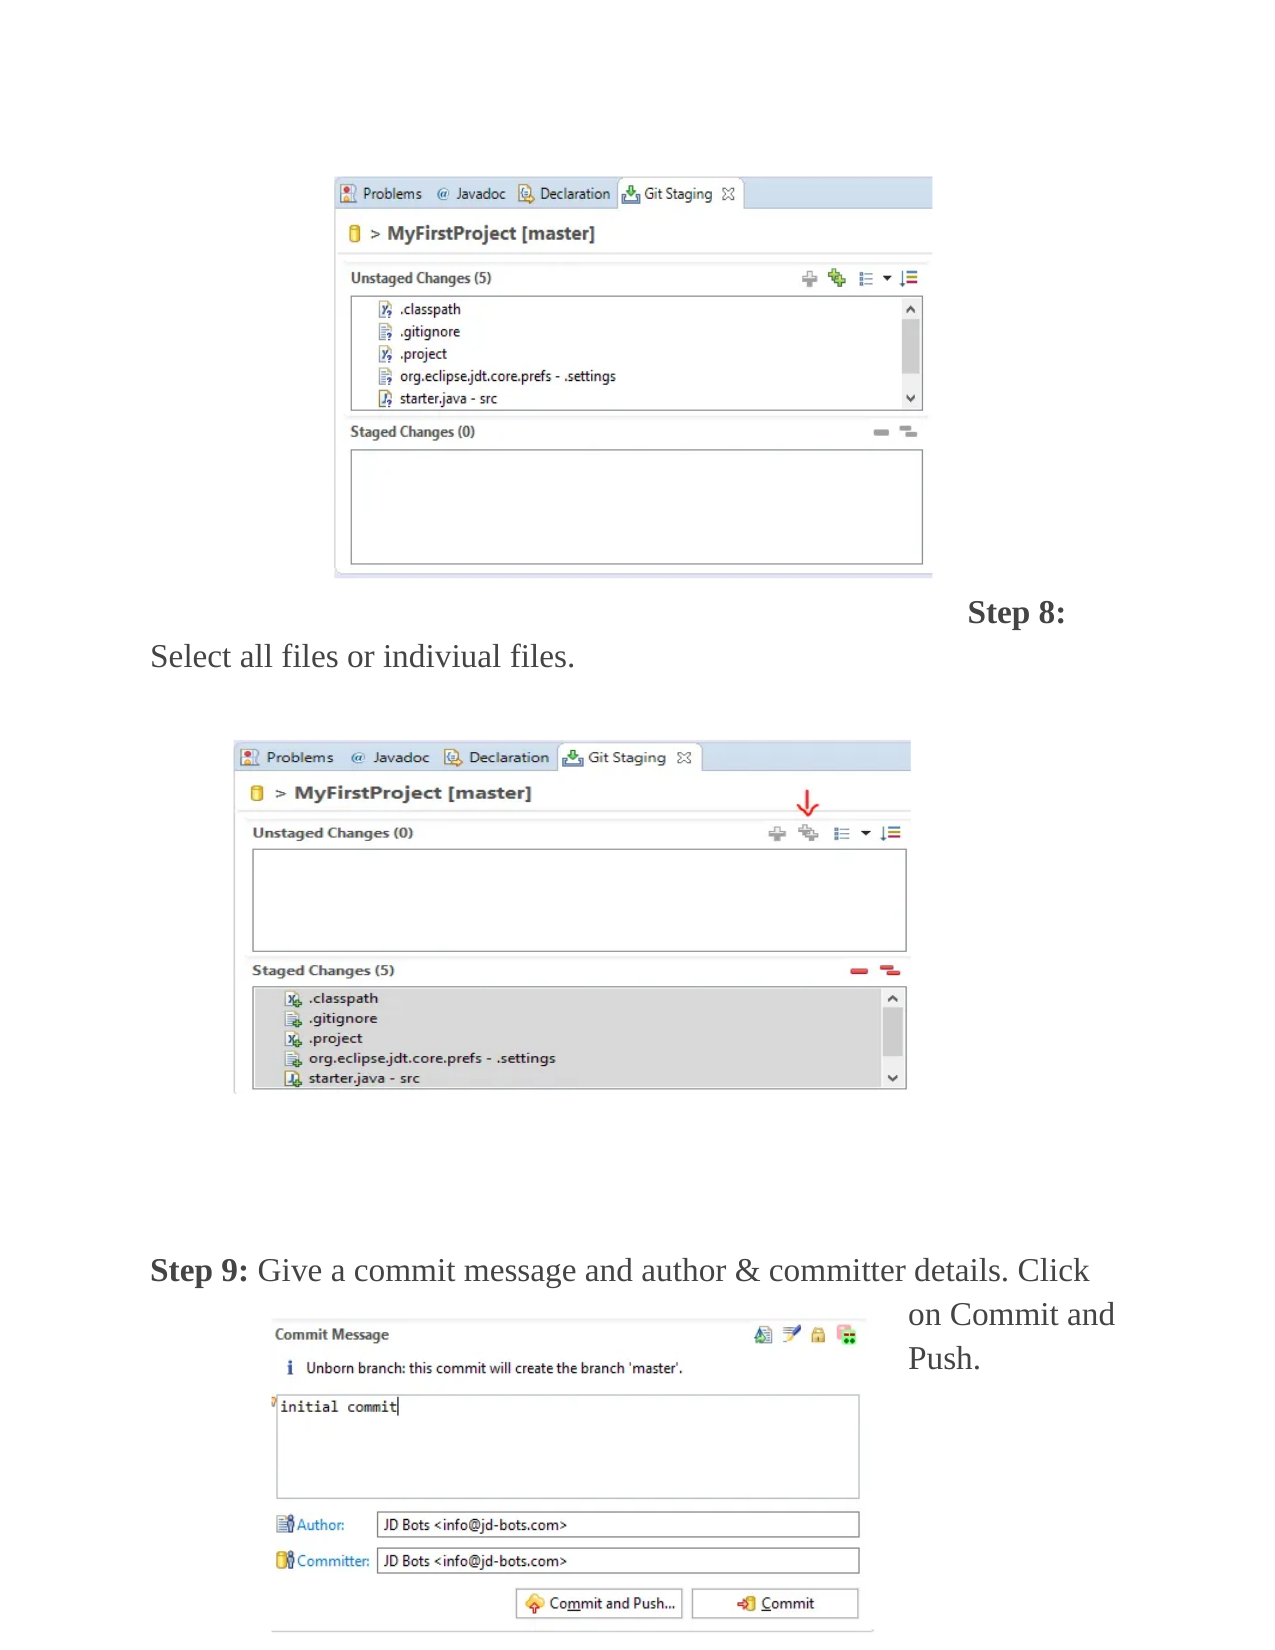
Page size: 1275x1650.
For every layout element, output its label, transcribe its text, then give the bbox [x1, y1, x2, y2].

text Step 8: Select all files or indiviual files. [150, 592, 1125, 674]
text Step 9: Give a commit message and author & committer details. Click on Commit and Push. [150, 1250, 1125, 1377]
picture [211, 733, 687, 1125]
picture [287, 163, 739, 603]
picture [242, 1290, 693, 1650]
